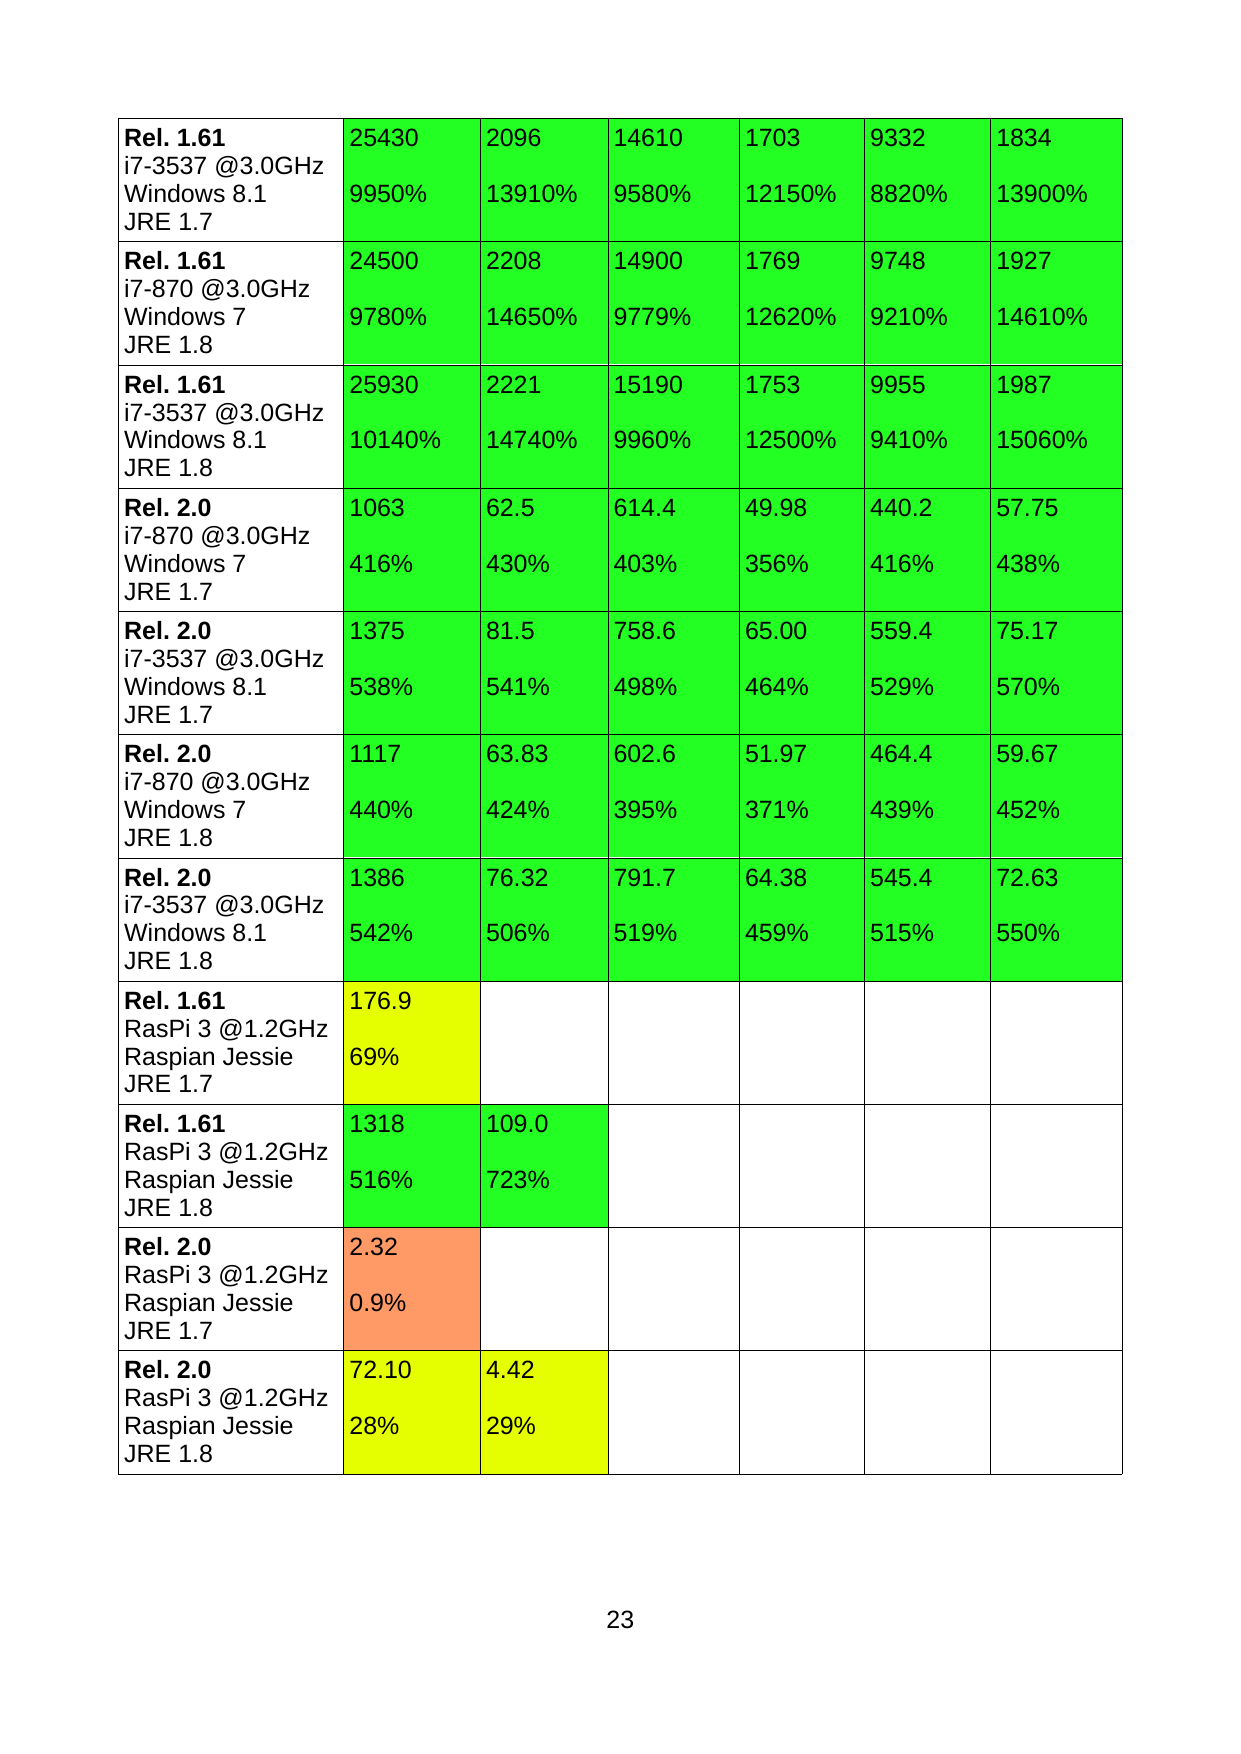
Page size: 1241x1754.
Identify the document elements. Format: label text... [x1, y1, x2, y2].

table_cell 72.10 28% [344, 1351, 480, 1474]
table_cell 1386 542% [344, 859, 480, 981]
table_cell 1375 538% [344, 612, 480, 734]
table_cell Rel. 1.61 RasPi 3 @1.2GHz Raspian Jessie JRE 1.7 [119, 982, 343, 1104]
table_cell 25430 9950% [344, 119, 480, 241]
table_cell [740, 982, 864, 1104]
table_cell [481, 1228, 608, 1350]
table_cell 559.4 529% [865, 612, 990, 734]
table_cell [991, 1228, 1122, 1350]
table_cell 51.97 371% [740, 735, 864, 857]
table_cell [991, 1351, 1122, 1474]
table_cell 65.00 464% [740, 612, 864, 734]
table_cell 464.4 439% [865, 735, 990, 857]
table_cell 75.17 570% [991, 612, 1122, 734]
table_cell 9955 9410% [865, 366, 990, 488]
table_cell Rel. 2.0 i7-3537 @3.0GHz Windows 8.1 JRE 1.8 [119, 859, 343, 981]
table_cell 1834 13900% [991, 119, 1122, 241]
table_cell [740, 1351, 864, 1474]
table_cell 440.2 416% [865, 489, 990, 611]
table_cell Rel. 1.61 i7-870 @3.0GHz Windows 7 JRE 1.8 [119, 242, 343, 364]
table_cell 64.38 459% [740, 859, 864, 981]
table_cell 1063 416% [344, 489, 480, 611]
table_cell 1318 516% [344, 1105, 480, 1227]
table_cell 1769 12620% [740, 242, 864, 364]
table_cell Rel. 2.0 RasPi 3 @1.2GHz Raspian Jessie JRE 1.7 [119, 1228, 343, 1350]
table_cell 1987 15060% [991, 366, 1122, 488]
table_cell Rel. 2.0 i7-3537 @3.0GHz Windows 8.1 JRE 1.7 [119, 612, 343, 734]
table_cell 176.9 69% [344, 982, 480, 1104]
table_cell Rel. 2.0 RasPi 3 @1.2GHz Raspian Jessie JRE 1.8 [119, 1351, 343, 1474]
table_cell [865, 1351, 990, 1474]
table_cell [991, 1105, 1122, 1227]
table_cell 2.32 0.9% [344, 1228, 480, 1350]
table_cell Rel. 2.0 i7-870 @3.0GHz Windows 7 JRE 1.7 [119, 489, 343, 611]
table_cell 14900 9779% [609, 242, 739, 364]
table_cell 9332 8820% [865, 119, 990, 241]
table_cell [991, 982, 1122, 1104]
table_cell 791.7 519% [609, 859, 739, 981]
table_cell 9748 9210% [865, 242, 990, 364]
table_cell 545.4 515% [865, 859, 990, 981]
table_cell [865, 982, 990, 1104]
table_cell 2208 14650% [481, 242, 608, 364]
table_cell [481, 982, 608, 1104]
table_cell 1117 440% [344, 735, 480, 857]
table_cell [609, 982, 739, 1104]
table_cell 59.67 452% [991, 735, 1122, 857]
table_cell Rel. 2.0 i7-870 @3.0GHz Windows 7 JRE 1.8 [119, 735, 343, 857]
table_cell 81.5 541% [481, 612, 608, 734]
table_cell [609, 1228, 739, 1350]
table_cell 4.42 29% [481, 1351, 608, 1474]
table_cell 2096 13910% [481, 119, 608, 241]
table_cell 76.32 506% [481, 859, 608, 981]
table_cell 25930 10140% [344, 366, 480, 488]
table_cell 24500 9780% [344, 242, 480, 364]
table_cell 1753 12500% [740, 366, 864, 488]
table_cell 63.83 424% [481, 735, 608, 857]
table_cell Rel. 1.61 i7-3537 @3.0GHz Windows 8.1 JRE 1.8 [119, 366, 343, 488]
table_cell Rel. 1.61 RasPi 3 @1.2GHz Raspian Jessie JRE 1.8 [119, 1105, 343, 1227]
table_cell 57.75 438% [991, 489, 1122, 611]
table_cell 2221 14740% [481, 366, 608, 488]
table_cell 15190 9960% [609, 366, 739, 488]
table_cell 602.6 395% [609, 735, 739, 857]
table_cell 614.4 403% [609, 489, 739, 611]
table_cell 49.98 356% [740, 489, 864, 611]
table_cell 62.5 430% [481, 489, 608, 611]
table_cell [609, 1351, 739, 1474]
table_cell 72.63 550% [991, 859, 1122, 981]
table_cell 1927 14610% [991, 242, 1122, 364]
table_cell [865, 1228, 990, 1350]
table_cell 758.6 498% [609, 612, 739, 734]
table_cell [740, 1228, 864, 1350]
table_cell 14610 9580% [609, 119, 739, 241]
table_cell [609, 1105, 739, 1227]
table_cell 109.0 723% [481, 1105, 608, 1227]
table_cell 1703 12150% [740, 119, 864, 241]
table_cell Rel. 1.61 i7-3537 @3.0GHz Windows 8.1 JRE 1.7 [119, 119, 343, 241]
table_cell [740, 1105, 864, 1227]
table_cell [865, 1105, 990, 1227]
